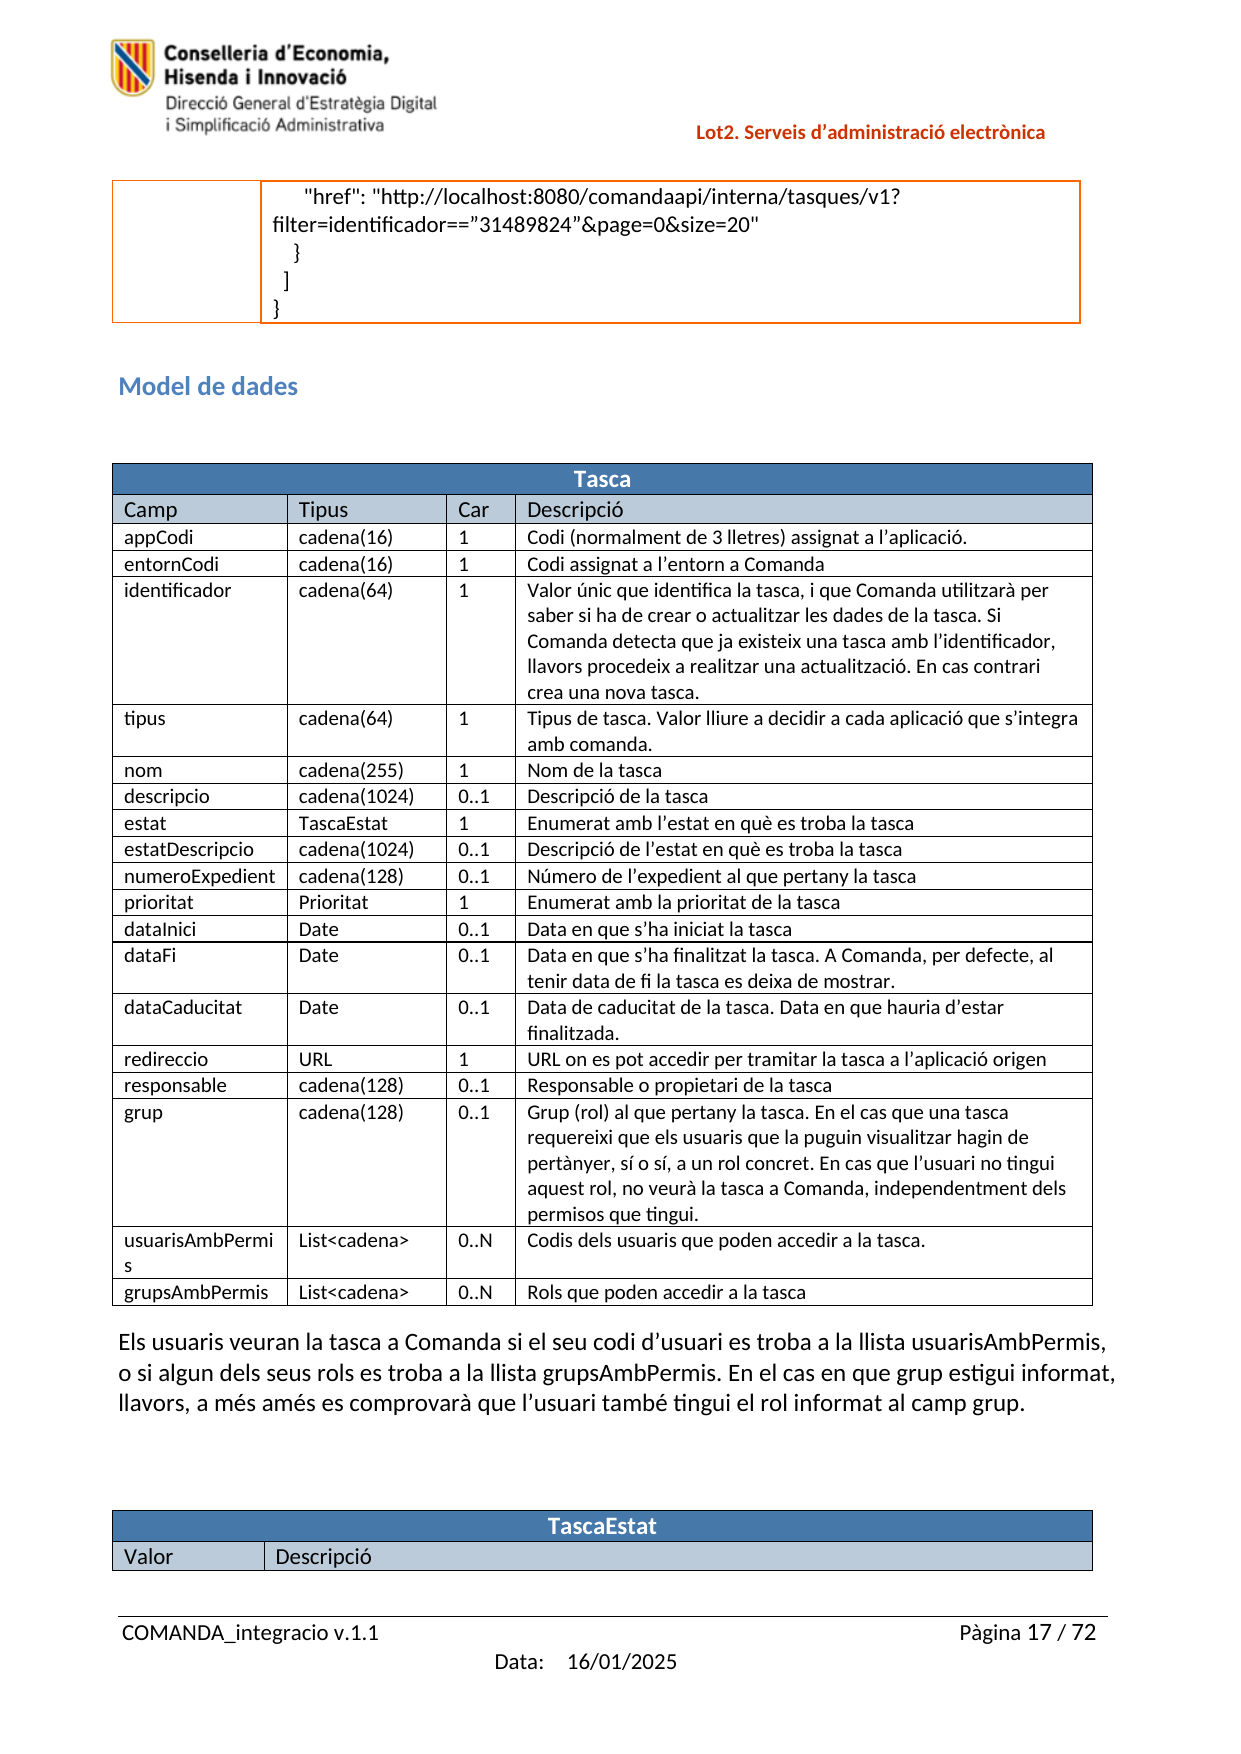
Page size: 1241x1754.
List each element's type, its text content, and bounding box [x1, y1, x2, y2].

table_cell 0..1 [447, 863, 515, 888]
table_cell cadena(16) [288, 524, 446, 550]
table_cell cadena(128) [288, 1099, 446, 1226]
table_cell Date [288, 916, 446, 941]
table_cell 1 [447, 1046, 515, 1072]
table_cell Codi assignat a l’entorn a Comanda [516, 551, 1092, 576]
text Els usuaris veuran la tasca a Comanda si el seu codi d’usuari es troba a la llista usuarisAmbPermis, o si algun dels seus rols es troba a la llista grupsAmbPermis. En el cas en que grup estigui informat, llavors, a més amés es comprovarà que l’usuari també tingui el rol informat al camp grup. [118, 1326, 1122, 1418]
table_cell 0..N [447, 1227, 515, 1278]
table_cell Responsable o propietari de la tasca [516, 1073, 1092, 1098]
table_cell 1 [447, 577, 515, 704]
table_cell 0..1 [447, 1099, 515, 1226]
table_cell responsable [113, 1073, 287, 1098]
table_cell estatDescripcio [113, 837, 287, 862]
table_cell 0..N [447, 1279, 515, 1304]
table_cell dataFi [113, 943, 287, 993]
table_cell TascaEstat [288, 810, 446, 836]
table_cell cadena(64) [288, 705, 446, 756]
table_cell 0..1 [447, 943, 515, 993]
table_cell Grup (rol) al que pertany la tasca. En el cas que una tasca requereixi que els usuaris que la puguin visualitzar hagin de pertànyer, sí o sí, a un rol concret. En cas que l’usuari no tingui aquest rol, no veurà la tasca a Comanda, independentment dels permisos que tingui. [516, 1099, 1092, 1226]
table_cell nom [113, 757, 287, 783]
table_cell 1 [447, 524, 515, 550]
table_cell 0..1 [447, 1073, 515, 1098]
table_cell "href": "http://localhost:8080/comandaapi/interna/tasques/v1?filter=identificador==”31489824”&page=0&size=20" } ] } [262, 182, 1079, 322]
table_cell redireccio [113, 1046, 287, 1072]
table_cell 1 [447, 551, 515, 576]
table_cell Enumerat amb la prioritat de la tasca [516, 890, 1092, 915]
table_cell Descripció [265, 1542, 1092, 1570]
table_cell entornCodi [113, 551, 287, 576]
table_cell cadena(128) [288, 1073, 446, 1098]
table_cell Camp [113, 495, 287, 523]
table_cell appCodi [113, 524, 287, 550]
table_cell cadena(64) [288, 577, 446, 704]
table_cell numeroExpedient [113, 863, 287, 888]
table_cell Número de l’expedient al que pertany la tasca [516, 863, 1092, 888]
table_cell URL [288, 1046, 446, 1072]
table_cell cadena(128) [288, 863, 446, 888]
table_cell List<cadena> [288, 1227, 446, 1278]
table_header Tasca [113, 464, 1092, 494]
table_cell estat [113, 810, 287, 836]
table_cell Nom de la tasca [516, 757, 1092, 783]
table_cell URL on es pot accedir per tramitar la tasca a l’aplicació origen [516, 1046, 1092, 1072]
table_cell Data en que s’ha finalitzat la tasca. A Comanda, per defecte, al tenir data de fi la tasca es deixa de mostrar. [516, 943, 1092, 993]
table_cell cadena(16) [288, 551, 446, 576]
table_cell grupsAmbPermis [113, 1279, 287, 1304]
table_header TascaEstat [113, 1511, 1092, 1541]
table_cell Prioritat [288, 890, 446, 915]
table_cell 1 [447, 705, 515, 756]
table_cell Valor únic que identifica la tasca, i que Comanda utilitzarà per saber si ha de crear o actualitzar les dades de la tasca. Si Comanda detecta que ja existeix una tasca amb l’identificador, llavors procedeix a realitzar una actualització. En cas contrari crea una nova tasca. [516, 577, 1092, 704]
table_cell Date [288, 994, 446, 1045]
table_cell 0..1 [447, 784, 515, 809]
table_cell Date [288, 943, 446, 993]
table_cell 0..1 [447, 994, 515, 1045]
table_cell 0..1 [447, 837, 515, 862]
table_cell cadena(255) [288, 757, 446, 783]
table_cell 0..1 [447, 916, 515, 941]
table_cell 1 [447, 890, 515, 915]
table_cell 1 [447, 757, 515, 783]
table_cell Codis dels usuaris que poden accedir a la tasca. [516, 1227, 1092, 1278]
table_cell dataInici [113, 916, 287, 941]
table_cell Descripció [516, 495, 1092, 523]
table_cell List<cadena> [288, 1279, 446, 1304]
picture [100, 26, 467, 156]
table_cell identificador [113, 577, 287, 704]
table_cell descripcio [113, 784, 287, 809]
table_cell dataCaducitat [113, 994, 287, 1045]
table_cell Codi (normalment de 3 lletres) assignat a l’aplicació. [516, 524, 1092, 550]
subtitle Model de dades [118, 369, 1122, 402]
table_cell Enumerat amb l’estat en què es troba la tasca [516, 810, 1092, 836]
table_cell Descripció de l’estat en què es troba la tasca [516, 837, 1092, 862]
table_cell Data en que s’ha iniciat la tasca [516, 916, 1092, 941]
table_cell grup [113, 1099, 287, 1226]
table_cell Data de caducitat de la tasca. Data en que hauria d’estar finalitzada. [516, 994, 1092, 1045]
table_cell tipus [113, 705, 287, 756]
table_cell Rols que poden accedir a la tasca [516, 1279, 1092, 1304]
table_cell Tipus [288, 495, 446, 523]
table_cell 1 [447, 810, 515, 836]
table_cell usuarisAmbPermis [113, 1227, 287, 1278]
table_cell Descripció de la tasca [516, 784, 1092, 809]
table_cell Car [447, 495, 515, 523]
table_cell cadena(1024) [288, 784, 446, 809]
table_cell prioritat [113, 890, 287, 915]
table_cell [113, 181, 260, 322]
table_cell cadena(1024) [288, 837, 446, 862]
table_cell Tipus de tasca. Valor lliure a decidir a cada aplicació que s’integra amb comanda. [516, 705, 1092, 756]
table_cell Valor [113, 1542, 264, 1570]
